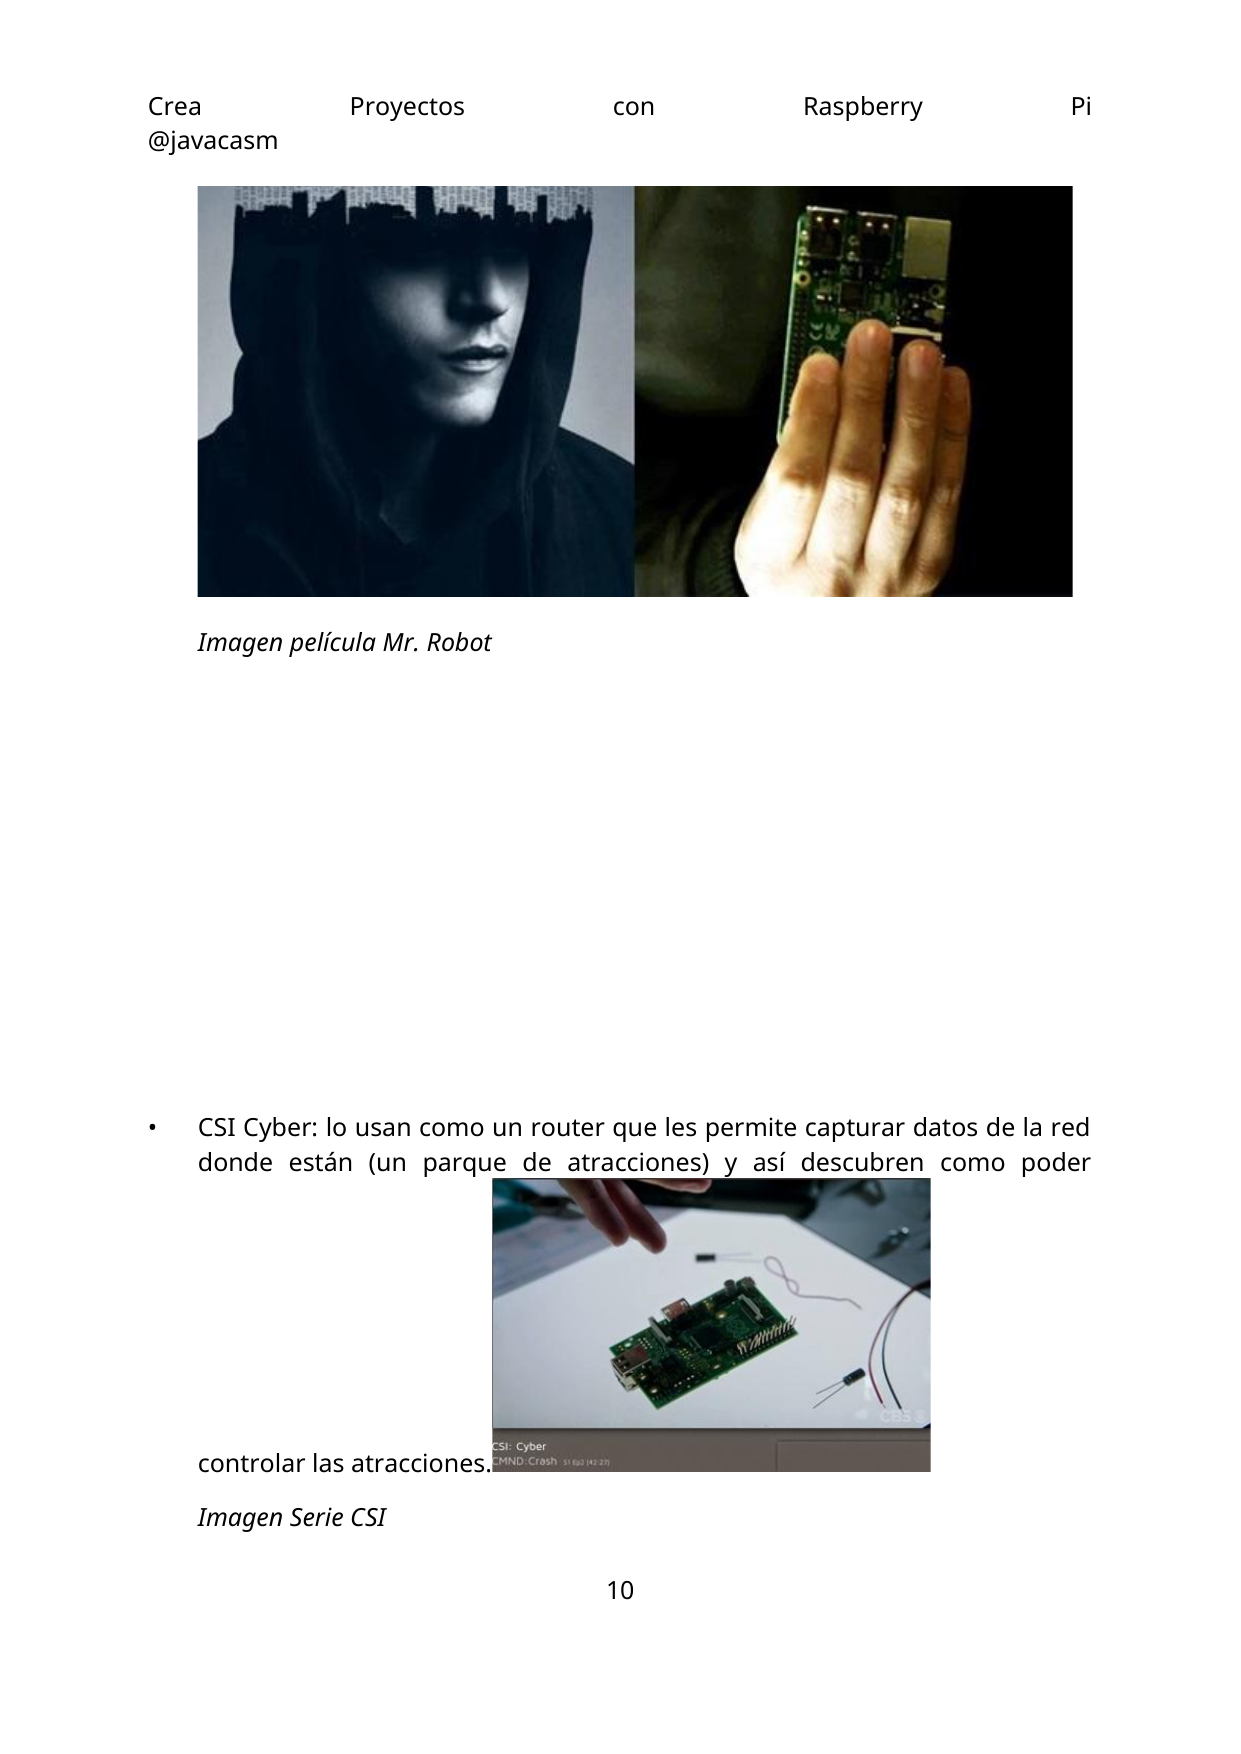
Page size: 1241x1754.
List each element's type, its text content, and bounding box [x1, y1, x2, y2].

list Imagen Serie CSI [148, 1500, 1093, 1534]
picture [197, 186, 1073, 597]
list Imagen película Mr. Robot [148, 624, 1093, 658]
list CSI Cyber: lo usan como un router que les permite capturar datos de la red donde están (un parque de atracciones) y así descubren como poder controlar las atracciones. [148, 1110, 1093, 1479]
picture [492, 1178, 931, 1472]
